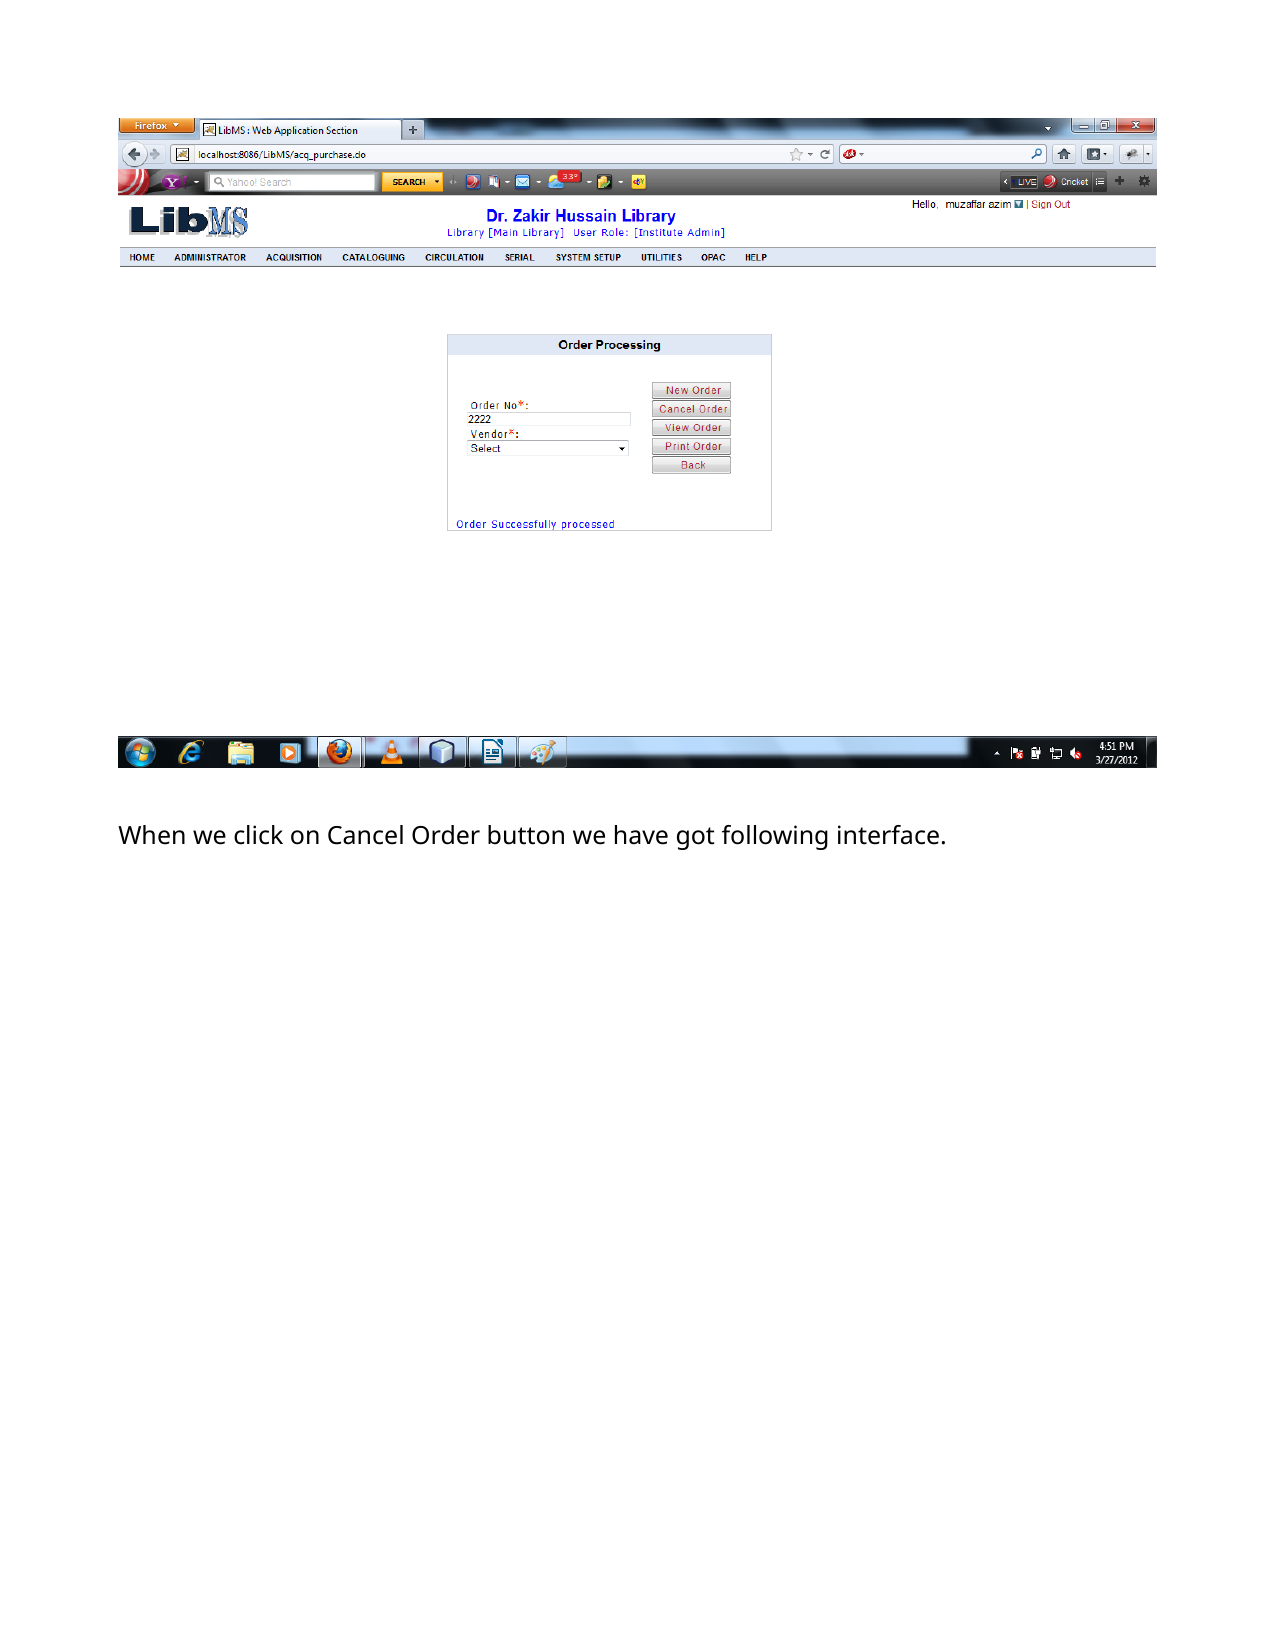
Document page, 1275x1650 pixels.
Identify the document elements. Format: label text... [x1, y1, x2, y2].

picture [118, 118, 1157, 768]
text When we click on Cancel Order button we have got following interface. [118, 817, 1157, 851]
